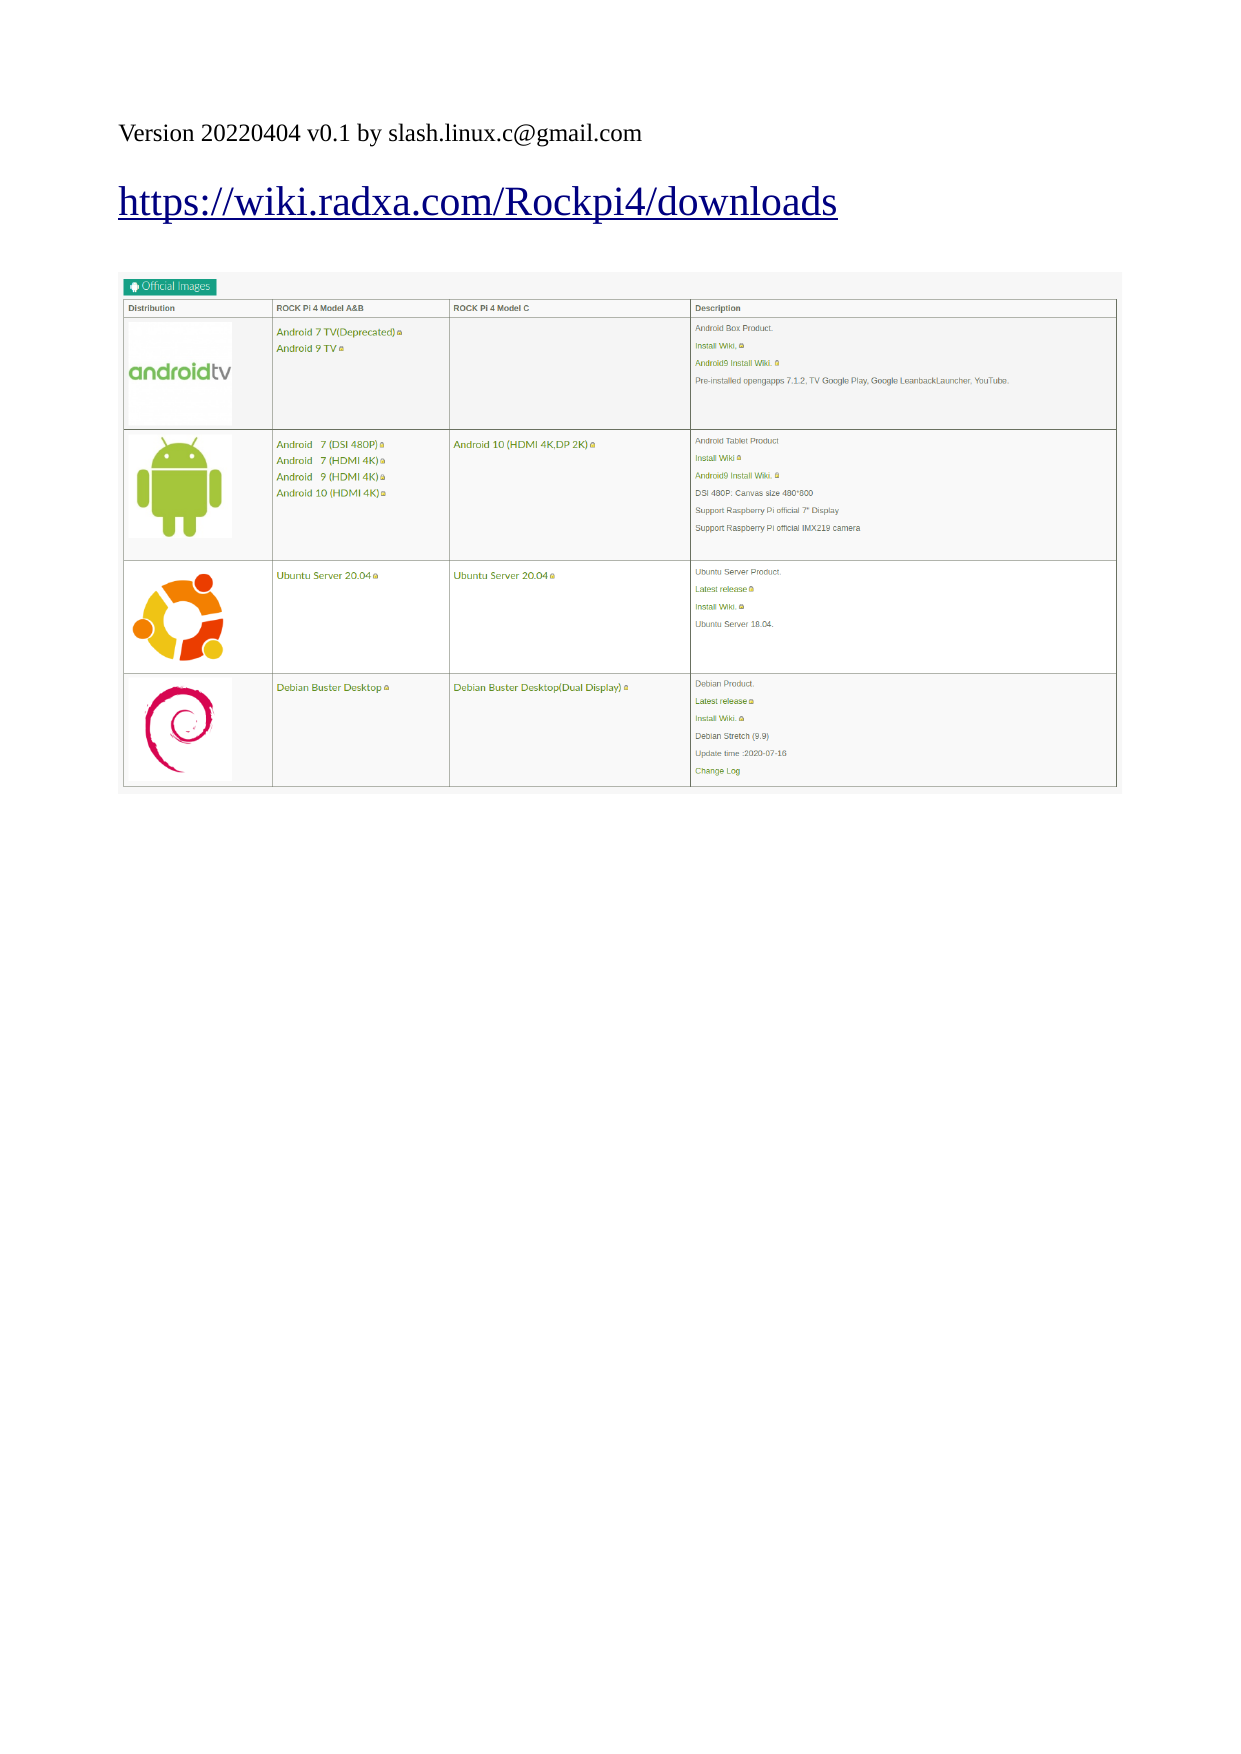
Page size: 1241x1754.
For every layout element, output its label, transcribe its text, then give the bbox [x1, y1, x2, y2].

picture [118, 272, 1123, 794]
text https://wiki.radxa.com/Rockpi4/downloads [118, 176, 1122, 224]
